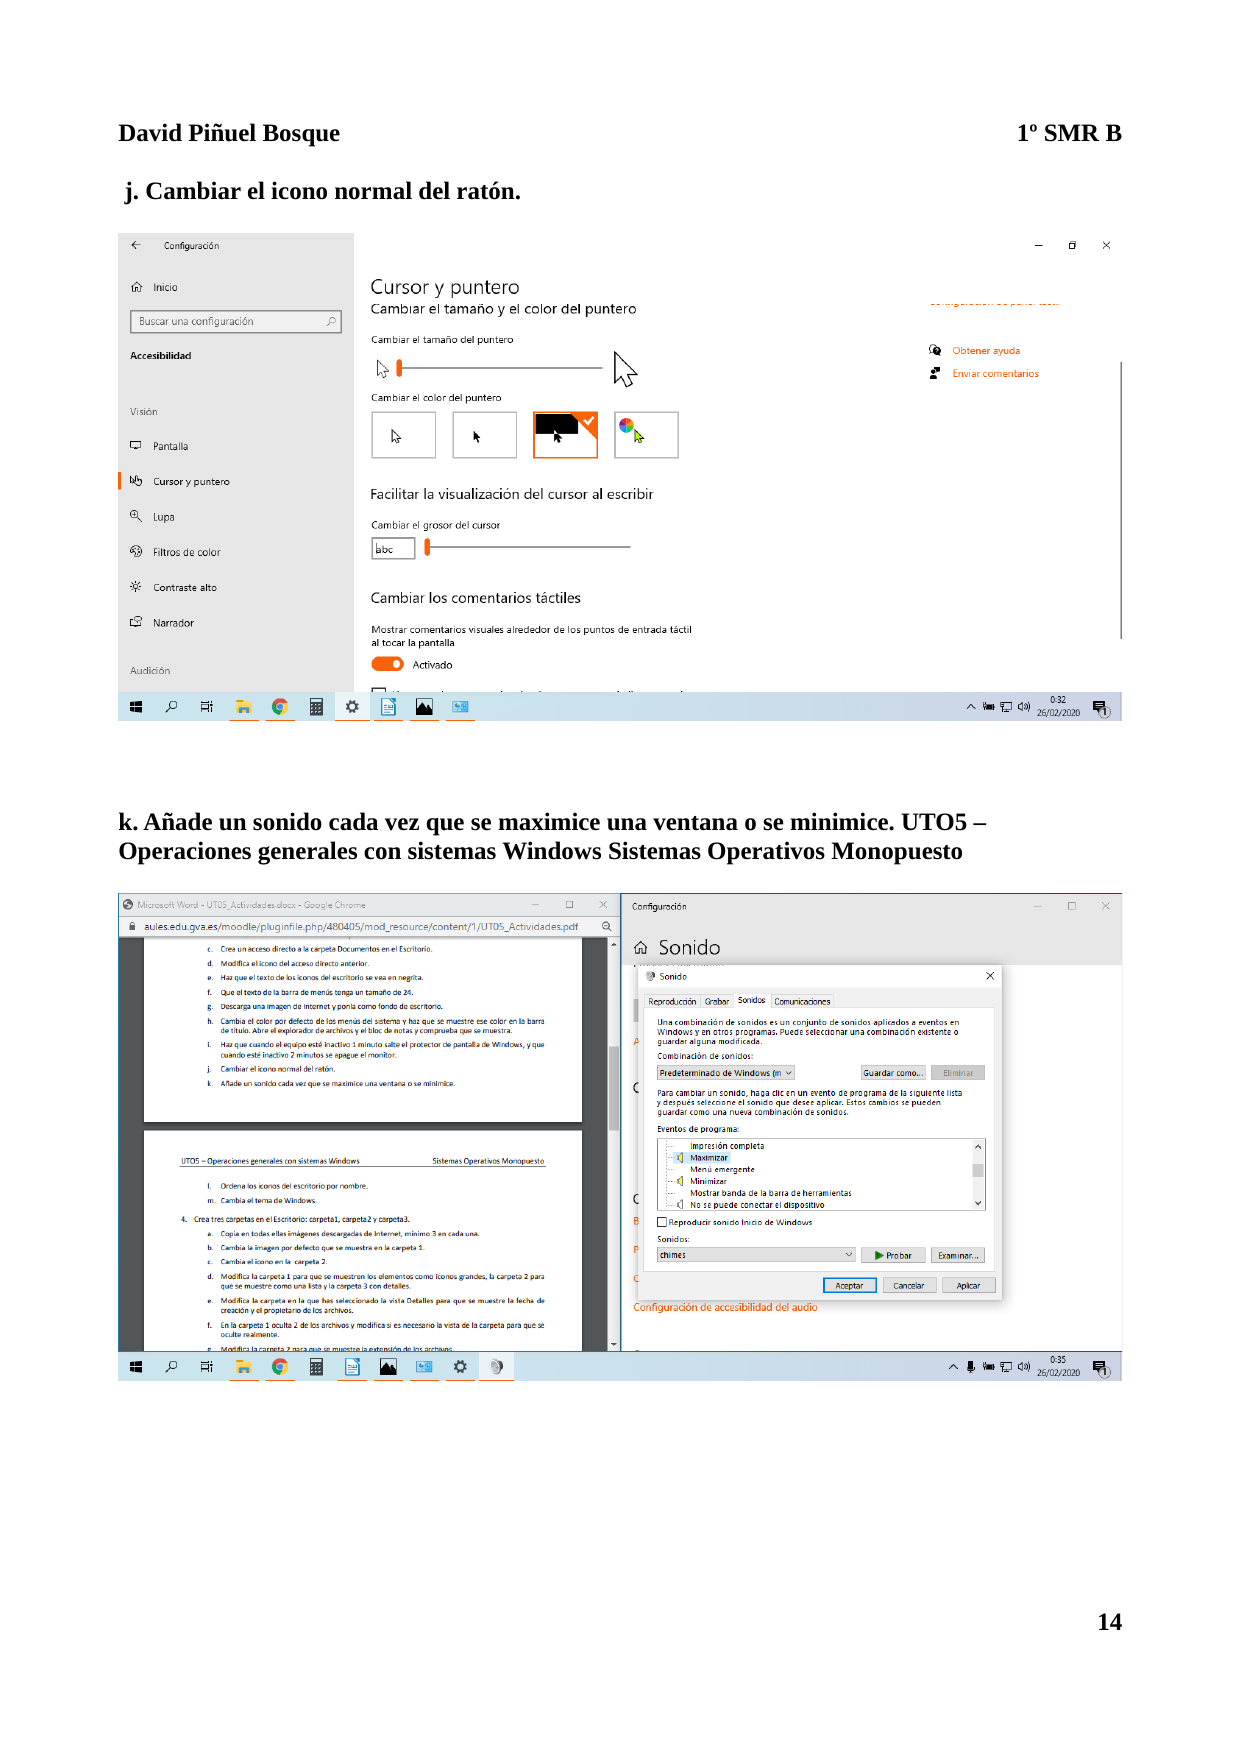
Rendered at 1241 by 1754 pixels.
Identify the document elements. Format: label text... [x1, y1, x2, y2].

picture [118, 233, 1123, 721]
text k. Añade un sonido cada vez que se maximice una ventana o se minimice. UTO5 – Operaciones generales con sistemas Windows Sistemas Operativos Monopuesto [118, 807, 1122, 865]
picture [118, 893, 1123, 1381]
text j. Cambiar el icono normal del ratón. [118, 176, 1122, 205]
